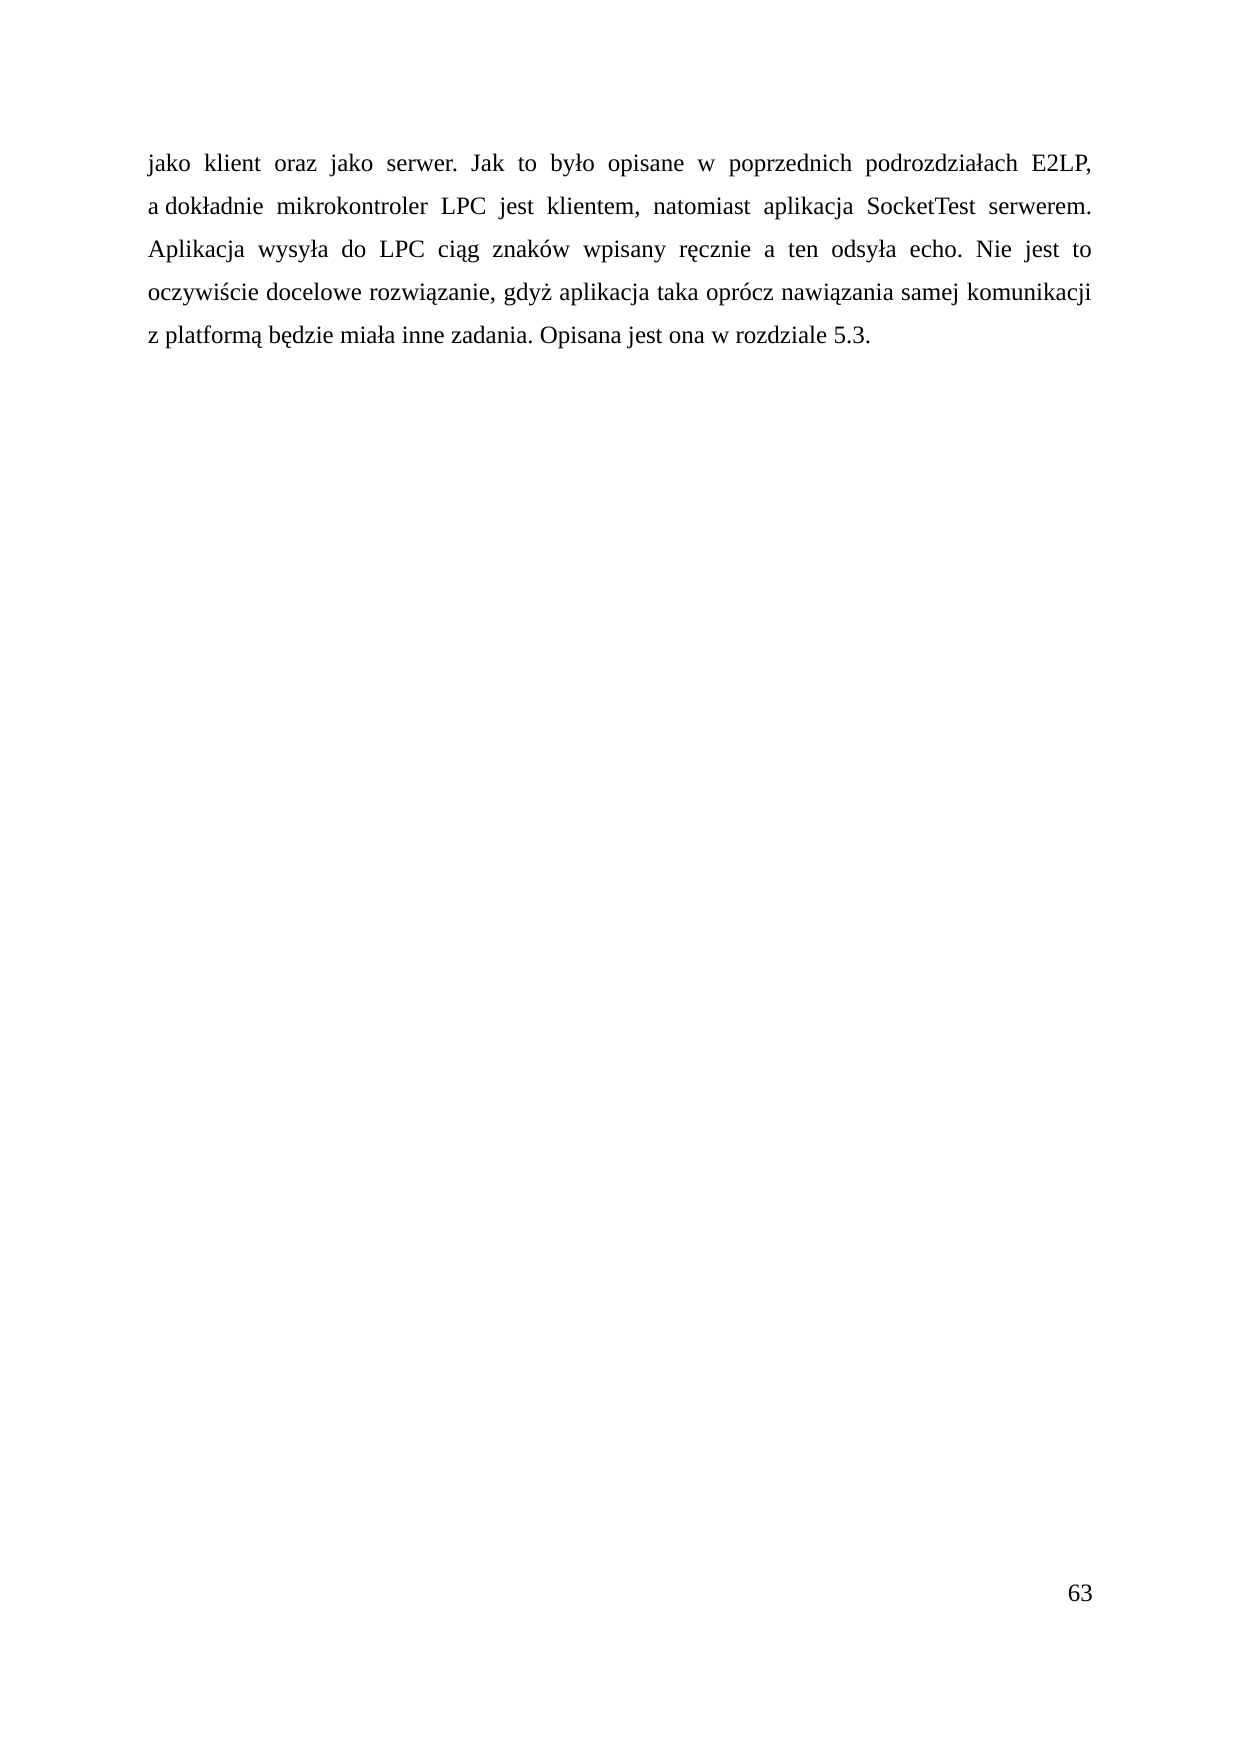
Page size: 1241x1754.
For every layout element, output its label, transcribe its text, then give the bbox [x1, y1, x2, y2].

text jako klient oraz jako serwer. Jak to było opisane w poprzednich podrozdziałach E2LP, a dokładnie mikrokontroler LPC jest klientem, natomiast aplikacja SocketTest serwerem. Aplikacja wysyła do LPC ciąg znaków wpisany ręcznie a ten odsyła echo. Nie jest to oczywiście docelowe rozwiązanie, gdyż aplikacja taka oprócz nawiązania samej komunikacji z platformą będzie miała inne zadania. Opisana jest ona w rozdziale 5.3. [148, 148, 1093, 349]
